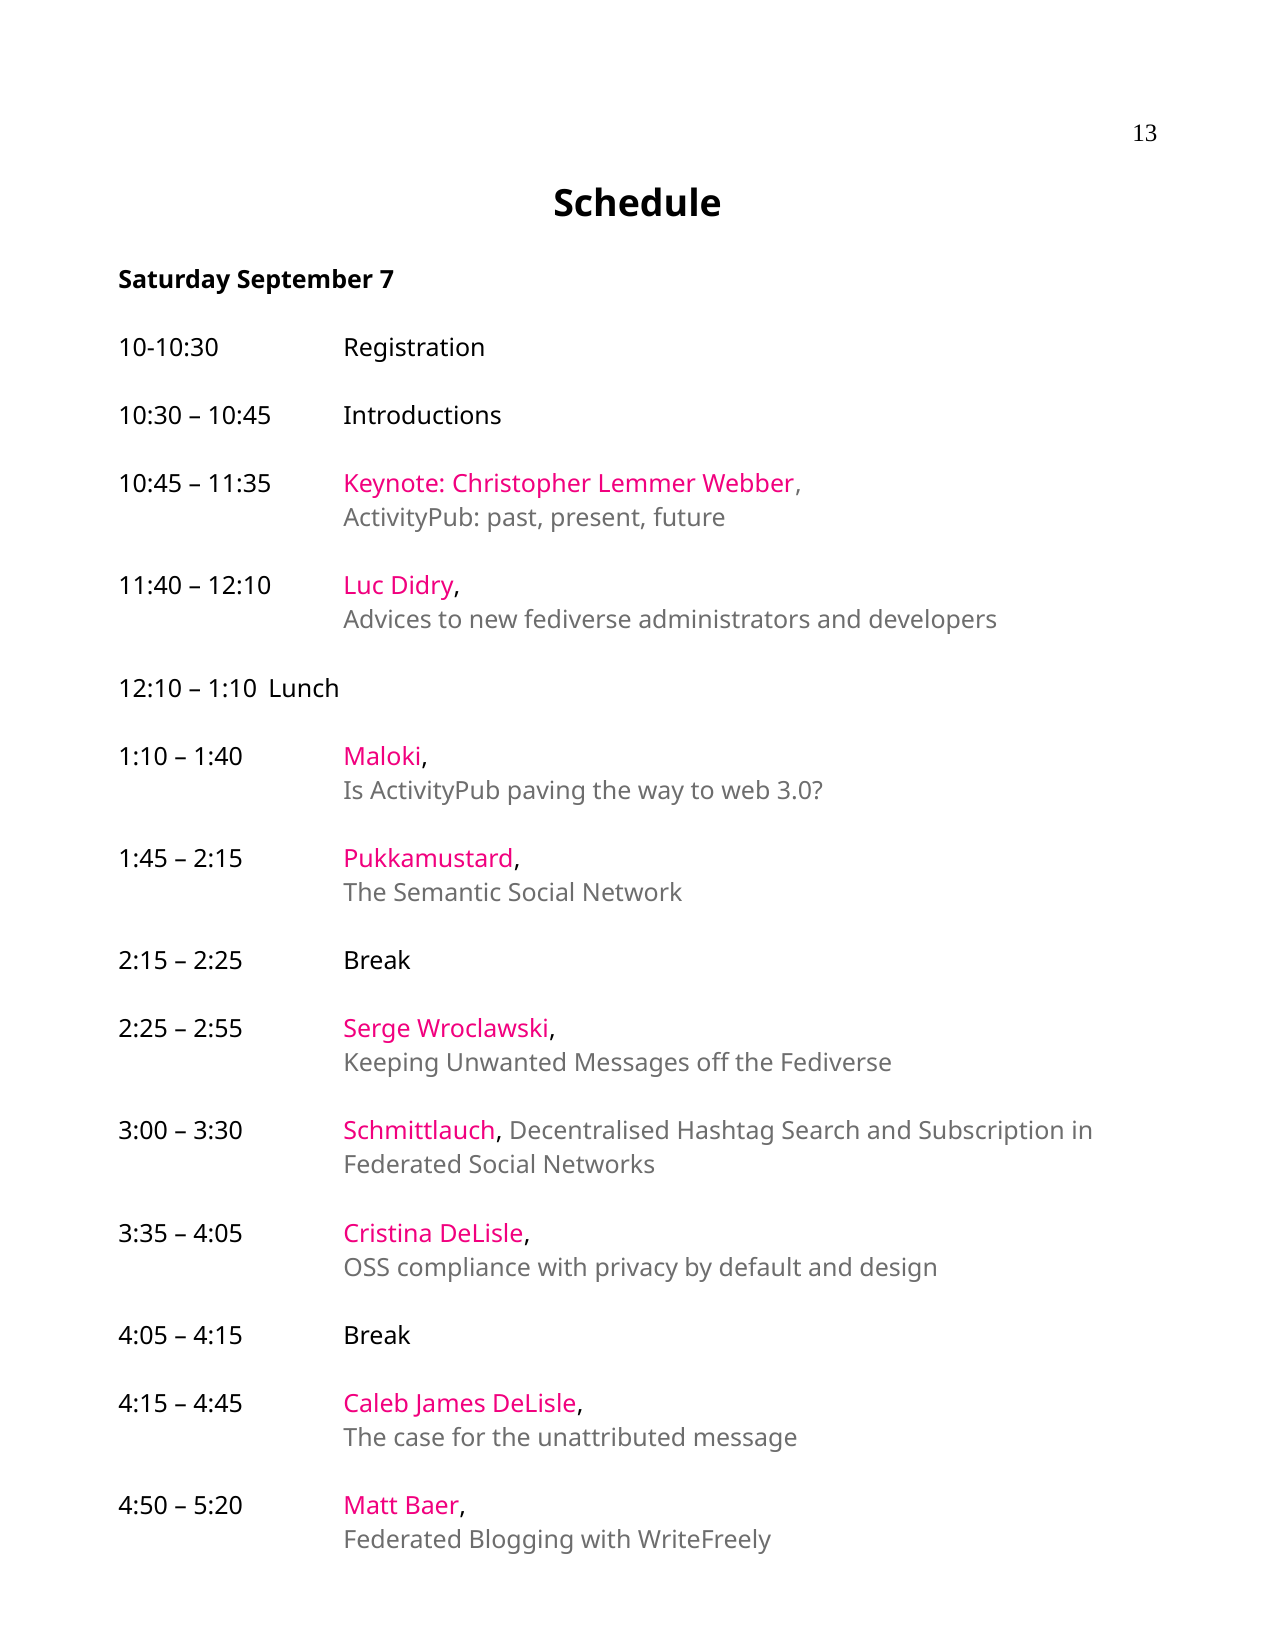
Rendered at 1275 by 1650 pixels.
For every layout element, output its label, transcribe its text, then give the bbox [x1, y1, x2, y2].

text The Semantic Social Network [118, 874, 1157, 909]
text Saturday September 7 [118, 261, 1157, 296]
text 4:50 – 5:20 Matt Baer, [118, 1488, 1157, 1522]
text 12:10 – 1:10 Lunch [118, 670, 1157, 704]
text 1:10 – 1:40 Maloki, [118, 738, 1157, 772]
text 2:25 – 2:55 Serge Wroclawski, [118, 1011, 1157, 1045]
text The case for the unattributed message [118, 1419, 1157, 1454]
text OSS compliance with privacy by default and design [118, 1249, 1157, 1283]
text 1:45 – 2:15 Pukkamustard, [118, 841, 1157, 874]
text 10-10:30 Registration [118, 329, 1157, 364]
text Is ActivityPub paving the way to web 3.0? [118, 772, 1157, 806]
text Schedule [118, 176, 1157, 227]
text 11:40 – 12:10 Luc Didry, [118, 568, 1157, 602]
text 3:00 – 3:30 Schmittlauch, Decentralised Hashtag Search and Subscription in Federated Social Networks [118, 1113, 1157, 1181]
text Advices to new fediverse administrators and developers [118, 602, 1157, 636]
text 10:30 – 10:45 Introductions [118, 398, 1157, 432]
text 4:05 – 4:15 Break [118, 1317, 1157, 1351]
text 2:15 – 2:25 Break [118, 943, 1157, 977]
text 3:35 – 4:05 Cristina DeLisle, [118, 1215, 1157, 1249]
text 4:15 – 4:45 Caleb James DeLisle, [118, 1386, 1157, 1419]
text 10:45 – 11:35 Keynote: Christopher Lemmer Webber, [118, 466, 1157, 500]
text Keeping Unwanted Messages off the Fediverse [118, 1045, 1157, 1079]
text Federated Blogging with WriteFreely [118, 1522, 1157, 1556]
text ActivityPub: past, present, future [118, 500, 1157, 534]
